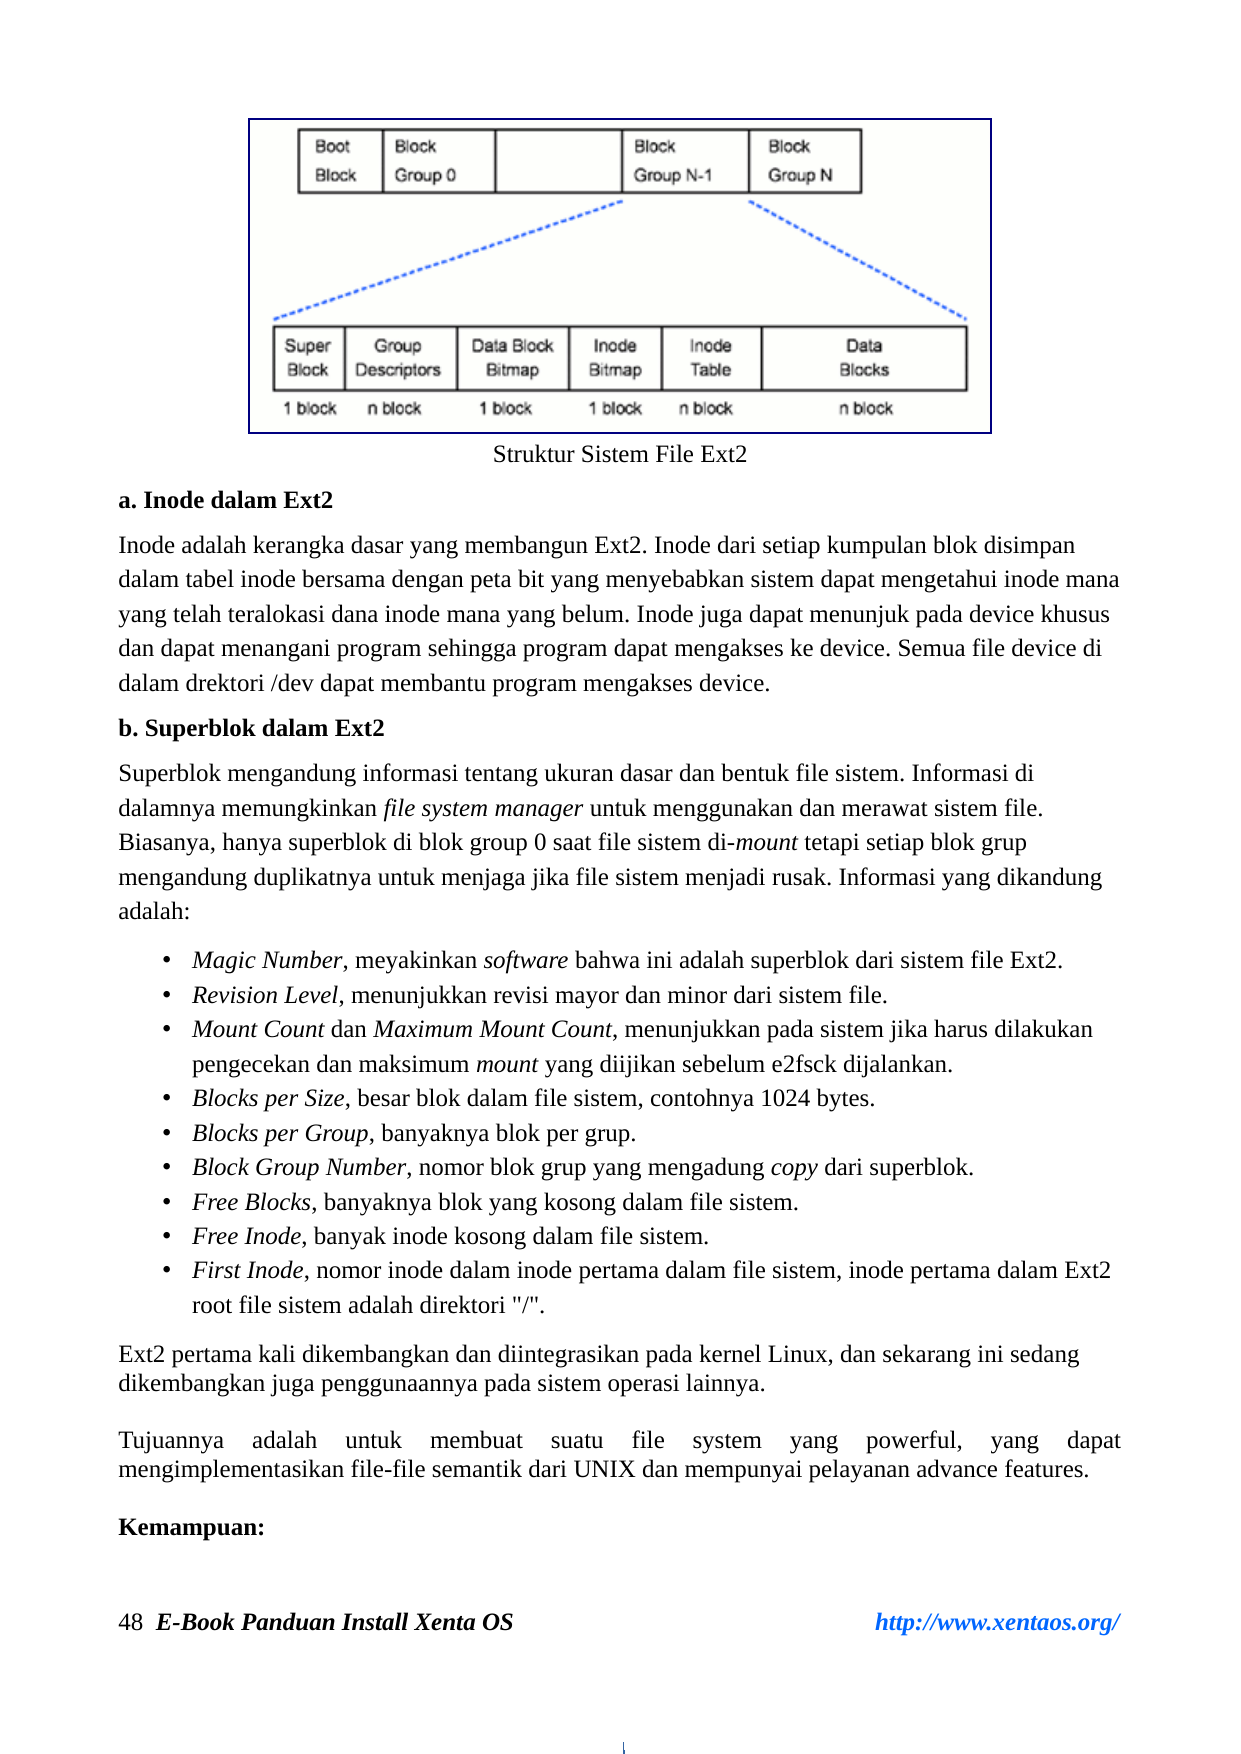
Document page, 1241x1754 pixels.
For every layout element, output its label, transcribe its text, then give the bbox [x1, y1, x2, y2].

list Mount Count dan Maximum Mount Count, menunjukkan pada sistem jika harus dilakukan pengecekan dan maksimum mount yang diijikan sebelum e2fsck dijalankan. [162, 1014, 1122, 1077]
list First Inode, nomor inode dalam inode pertama dalam file sistem, inode pertama dalam Ext2 root file sistem adalah direktori "/". [162, 1256, 1122, 1319]
text Tujuannya adalah untuk membuat suatu file system yang powerful, yang dapat mengimplementasikan file-file semantik dari UNIX dan mempunyai pelayanan advance features. [118, 1425, 1122, 1483]
picture [250, 120, 990, 432]
list Blocks per Size, besar blok dalam file sistem, contohnya 1024 bytes. [162, 1083, 1122, 1112]
list Block Group Number, nomor blok grup yang mengadung copy dari superblok. [162, 1152, 1122, 1181]
text Superblok mengandung informasi tentang ukuran dasar dan bentuk file sistem. Informasi di dalamnya memungkinkan file system manager untuk menggunakan dan merawat sistem file. Biasanya, hanya superblok di blok group 0 saat file sistem di-mount tetapi setiap blok grup mengandung duplikatnya untuk menjaga jika file sistem menjadi rusak. Informasi yang dikandung adalah: [118, 758, 1122, 925]
list Free Inode, banyak inode kosong dalam file sistem. [162, 1221, 1122, 1250]
list Free Blocks, banyaknya blok yang kosong dalam file sistem. [162, 1187, 1122, 1215]
text Inode adalah kerangka dasar yang membangun Ext2. Inode dari setiap kumpulan blok disimpan dalam tabel inode bersama dengan peta bit yang menyebabkan sistem dapat mengetahui inode mana yang telah teralokasi dana inode mana yang belum. Inode juga dapat menunjuk pada device khusus dan dapat menangani program sehingga program dapat mengakses ke device. Semua file device di dalam drektori /dev dapat membantu program mengakses device. [118, 530, 1122, 697]
text Kemampuan: [118, 1512, 1122, 1540]
list Revision Level, menunjukkan revisi mayor dan minor dari sistem file. [162, 980, 1122, 1008]
text a. Inode dalam Ext2 [118, 485, 1122, 513]
text b. Superblok dalam Ext2 [118, 713, 1122, 742]
list Magic Number, meyakinkan software bahwa ini adalah superblok dari sistem file Ext2. [162, 945, 1122, 974]
list Blocks per Group, banyaknya blok per grup. [162, 1118, 1122, 1146]
text Struktur Sistem File Ext2 [118, 118, 1122, 468]
text Ext2 pertama kali dikembangkan dan diintegrasikan pada kernel Linux, dan sekarang ini sedang dikembangkan juga penggunaannya pada sistem operasi lainnya. [118, 1339, 1122, 1397]
